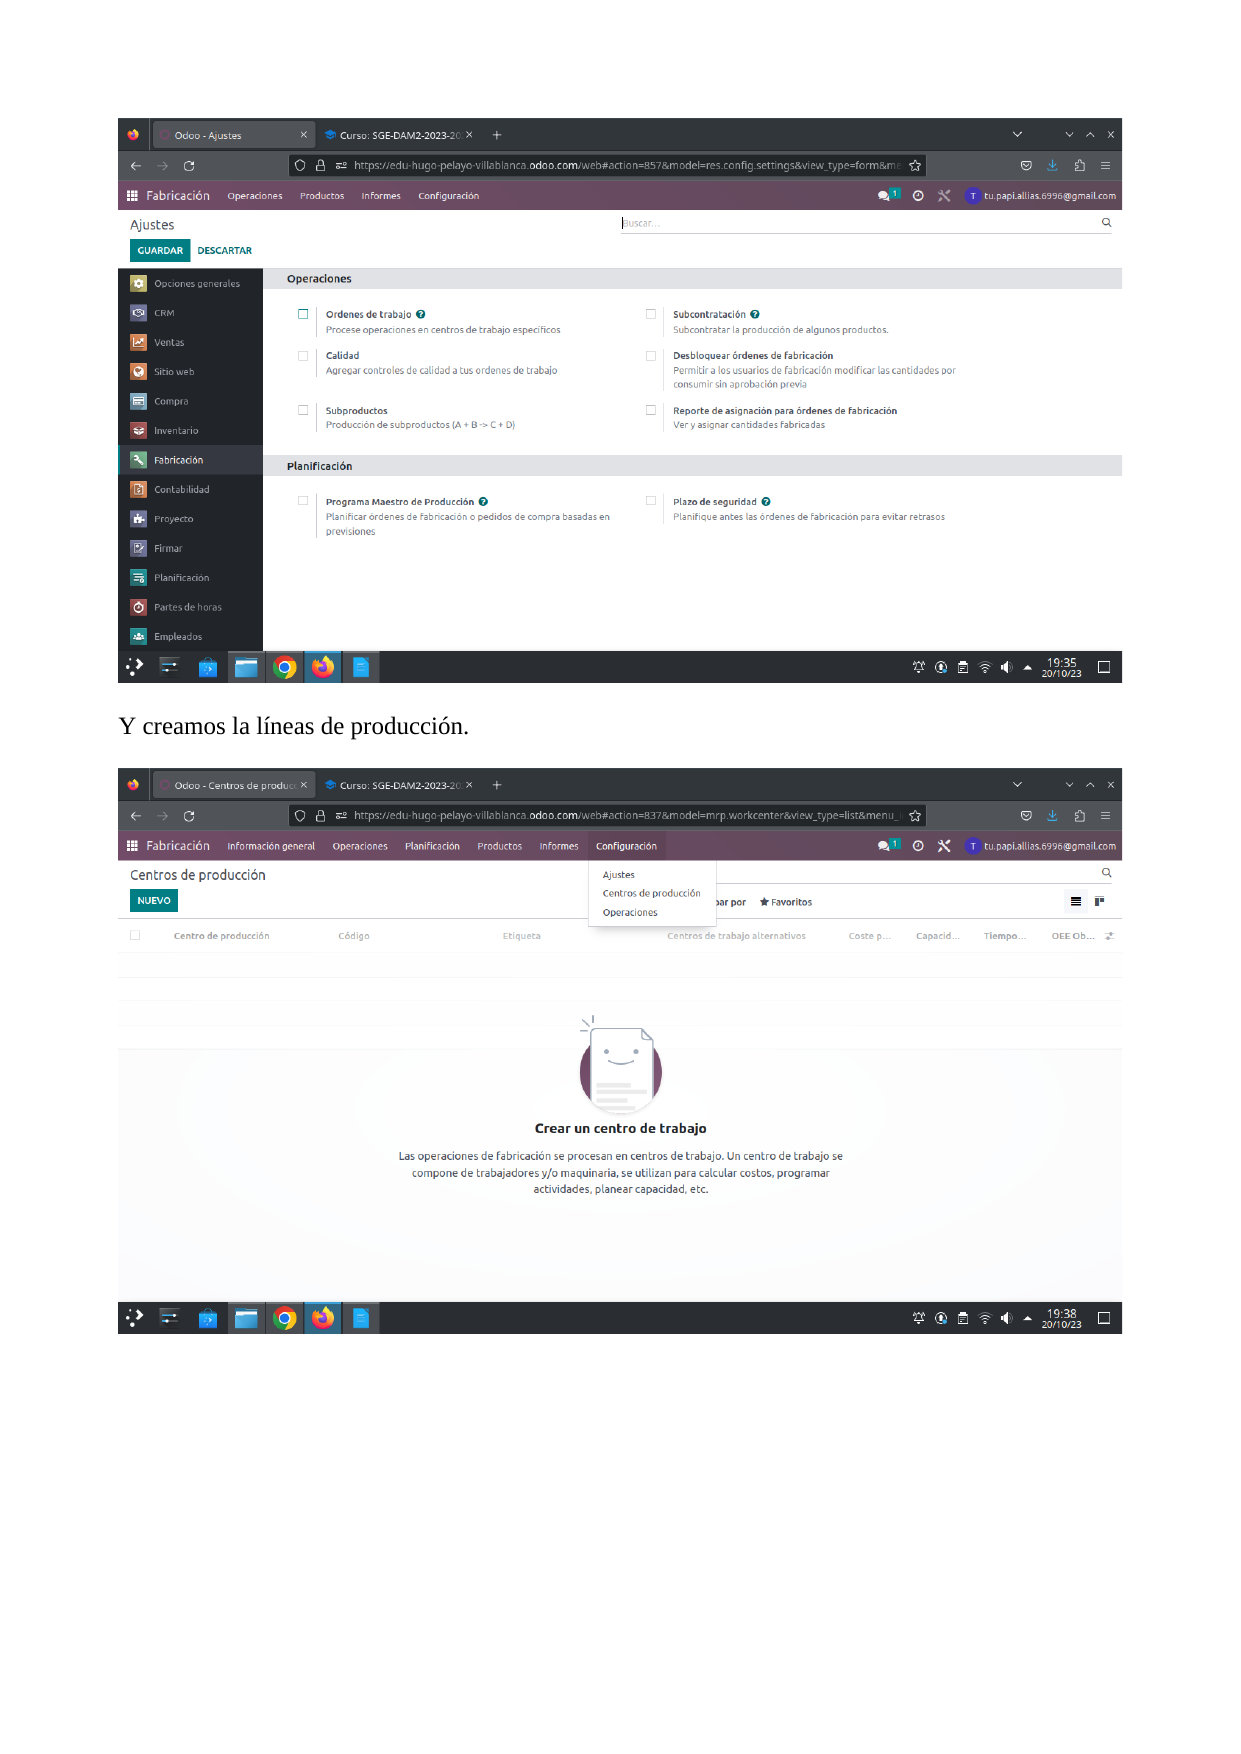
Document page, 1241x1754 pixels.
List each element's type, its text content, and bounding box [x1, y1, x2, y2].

picture [118, 768, 1123, 1334]
picture [118, 118, 1123, 683]
text Y creamos la líneas de producción. [118, 711, 1122, 740]
